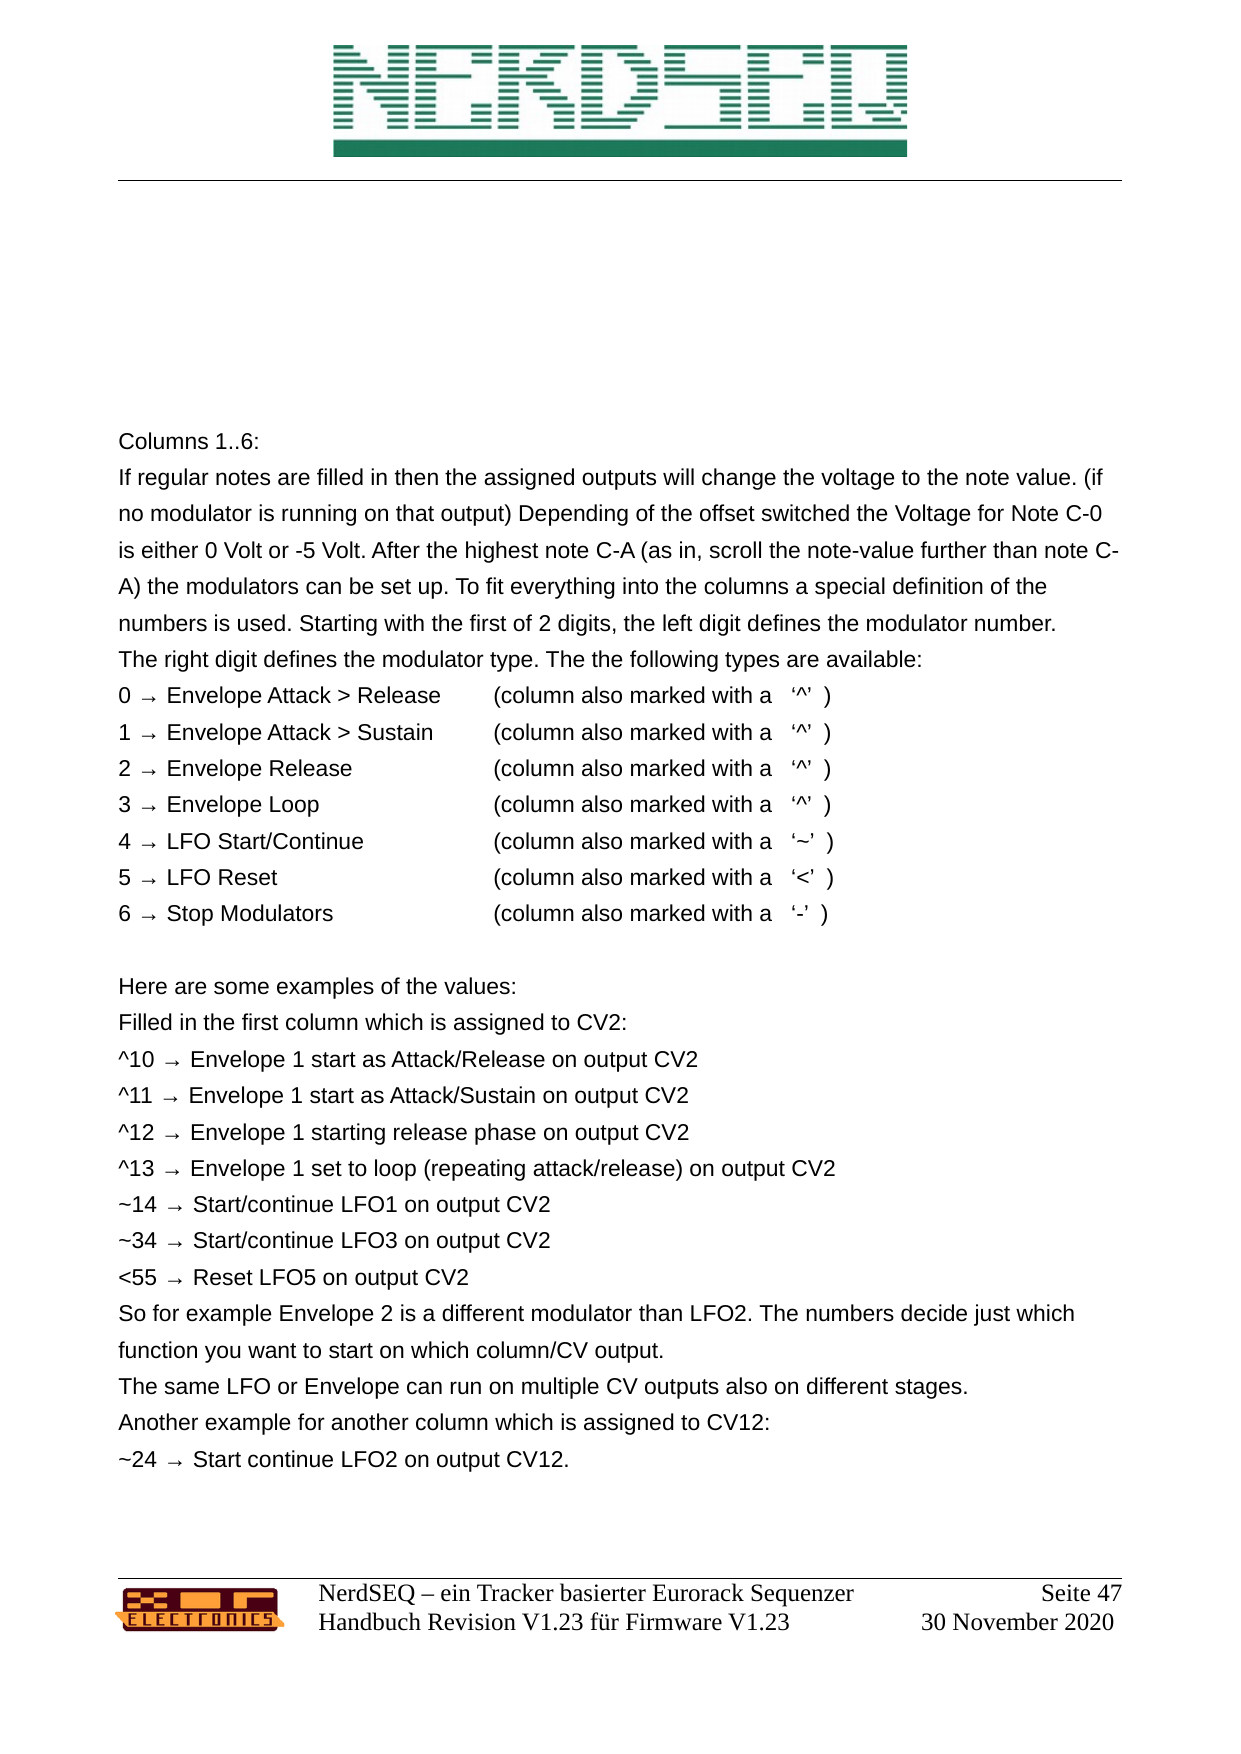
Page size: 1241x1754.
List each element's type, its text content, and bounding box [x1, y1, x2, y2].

text If regular notes are filled in then the assigned outputs will change the voltage to the note value. (if no modulator is running on that output) Depending of the offset switched the Voltage for Note C-0 is either 0 Volt or -5 Volt. After the highest note C-A (as in, scroll the note-value further than note C-A) the modulators can be set up. To fit everything into the columns a special definition of the numbers is used. Starting with the first of 2 digits, the left digit defines the modulator number. [118, 464, 1122, 636]
text 1 → Envelope Attack > Sustain (column also marked with a ‘^’ ) [118, 718, 1122, 745]
text 5 → LFO Reset (column also marked with a ‘<’ ) [118, 864, 1122, 890]
text ^10 → Envelope 1 start as Attack/Release on output CV2 [118, 1046, 1122, 1072]
text <55 → Reset LFO5 on output CV2 [118, 1264, 1122, 1290]
text The right digit defines the modulator type. The the following types are available: [118, 646, 1122, 672]
text ~34 → Start/continue LFO3 on output CV2 [118, 1227, 1122, 1254]
text Filled in the first column which is assigned to CV2: [118, 1009, 1122, 1036]
text ~14 → Start/continue LFO1 on output CV2 [118, 1191, 1122, 1217]
text The same LFO or Envelope can run on multiple CV outputs also on different stages. [118, 1373, 1122, 1399]
text 4 → LFO Start/Continue (column also marked with a ‘~’ ) [118, 828, 1122, 854]
text ~24 → Start continue LFO2 on output CV12. [118, 1446, 1122, 1472]
text ^12 → Envelope 1 starting release phase on output CV2 [118, 1118, 1122, 1145]
text Another example for another column which is assigned to CV12: [118, 1409, 1122, 1436]
text ^11 → Envelope 1 start as Attack/Sustain on output CV2 [118, 1082, 1122, 1108]
text 0 → Envelope Attack > Release (column also marked with a ‘^’ ) [118, 682, 1122, 708]
text Columns 1..6: [118, 428, 1122, 454]
text ^13 → Envelope 1 set to loop (repeating attack/release) on output CV2 [118, 1155, 1122, 1181]
text So for example Envelope 2 is a different modulator than LFO2. The numbers decide just which function you want to start on which column/CV output. [118, 1300, 1122, 1363]
text 2 → Envelope Release (column also marked with a ‘^’ ) [118, 755, 1122, 781]
picture [115, 1584, 285, 1634]
picture [333, 45, 908, 157]
text 3 → Envelope Loop (column also marked with a ‘^’ ) [118, 791, 1122, 818]
text Here are some examples of the values: [118, 973, 1122, 999]
text 6 → Stop Modulators (column also marked with a ‘-’ ) [118, 900, 1122, 927]
